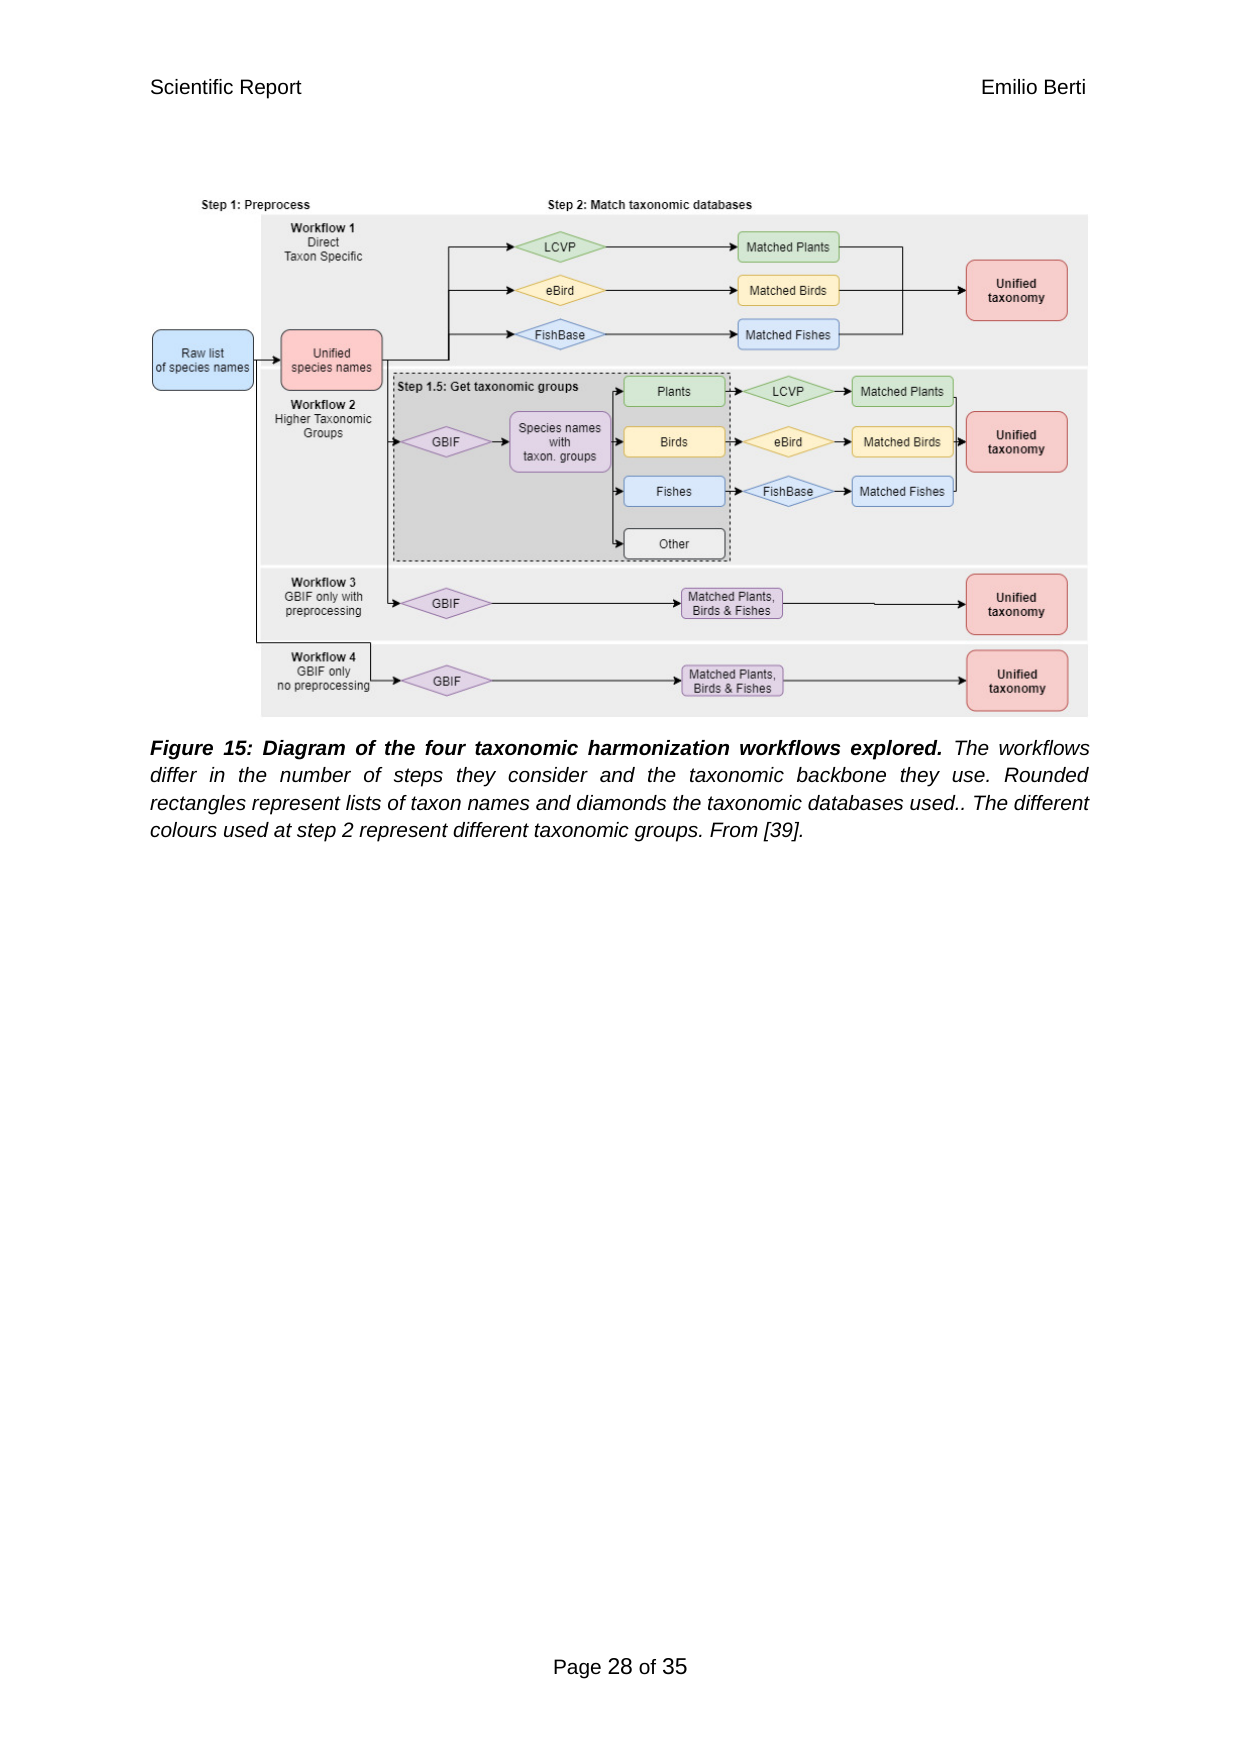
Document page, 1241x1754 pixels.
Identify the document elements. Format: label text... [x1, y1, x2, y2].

picture [150, 198, 1091, 720]
text Figure 15: Diagram of the four taxonomic harmonization workflows explored. The workflows differ in the number of steps they consider and the taxonomic backbone they use. Rounded rectangles represent lists of taxon names and diamonds the taxonomic databases used.. The different colours used at step 2 represent different taxonomic groups. From [39]. [150, 720, 1090, 842]
